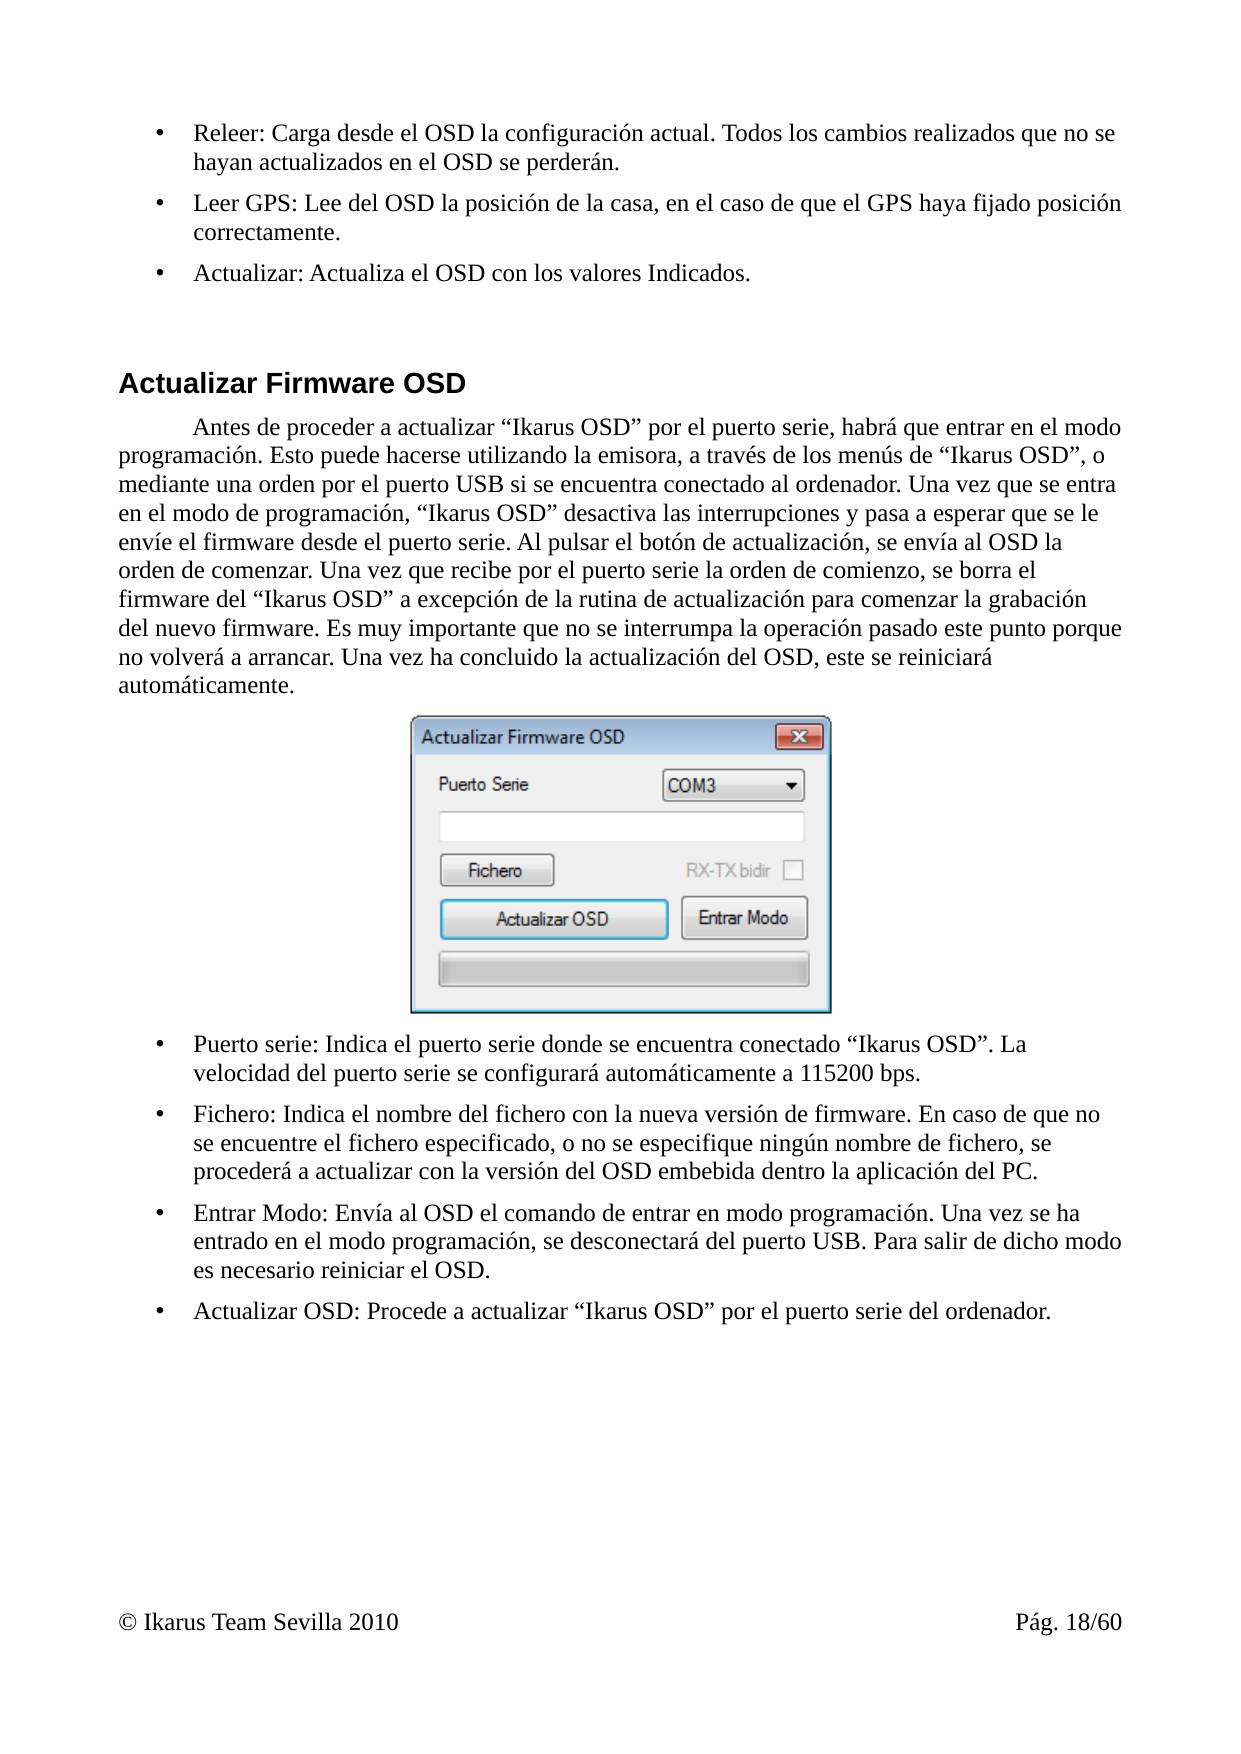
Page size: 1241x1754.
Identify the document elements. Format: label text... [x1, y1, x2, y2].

subtitle Actualizar Firmware OSD [118, 366, 1122, 399]
text Antes de proceder a actualizar “Ikarus OSD” por el puerto serie, habrá que entrar en el modo programación. Esto puede hacerse utilizando la emisora, a través de los menús de “Ikarus OSD”, o mediante una orden por el puerto USB si se encuentra conectado al ordenador. Una vez que se entra en el modo de programación, “Ikarus OSD” desactiva las interrupciones y pasa a esperar que se le envíe el firmware desde el puerto serie. Al pulsar el botón de actualización, se envía al OSD la orden de comenzar. Una vez que recibe por el puerto serie la orden de comienzo, se borra el firmware del “Ikarus OSD” a excepción de la rutina de actualización para comenzar la grabación del nuevo firmware. Es muy importante que no se interrumpa la operación pasado este punto porque no volverá a arrancar. Una vez ha concluido la actualización del OSD, este se reiniciará automáticamente. [118, 412, 1122, 699]
list Entrar Modo: Envía al OSD el comando de entrar en modo programación. Una vez se ha entrado en el modo programación, se desconectará del puerto USB. Para salir de dicho modo es necesario reiniciar el OSD. [156, 1198, 1122, 1284]
list Actualizar OSD: Procede a actualizar “Ikarus OSD” por el puerto serie del ordenador. [156, 1296, 1122, 1325]
list Leer GPS: Lee del OSD la posición de la casa, en el caso de que el GPS haya fijado posición correctamente. [156, 188, 1122, 246]
list Actualizar: Actualiza el OSD con los valores Indicados. [156, 258, 1122, 287]
picture [406, 711, 835, 1017]
list Fichero: Indica el nombre del fichero con la nueva versión de firmware. En caso de que no se encuentre el fichero especificado, o no se especifique ningún nombre de fichero, se procederá a actualizar con la versión del OSD embebida dentro la aplicación del PC. [156, 1099, 1122, 1185]
list Puerto serie: Indica el puerto serie donde se encuentra conectado “Ikarus OSD”. La velocidad del puerto serie se configurará automáticamente a 115200 bps. [156, 1029, 1122, 1086]
list Releer: Carga desde el OSD la configuración actual. Todos los cambios realizados que no se hayan actualizados en el OSD se perderán. [156, 118, 1122, 176]
